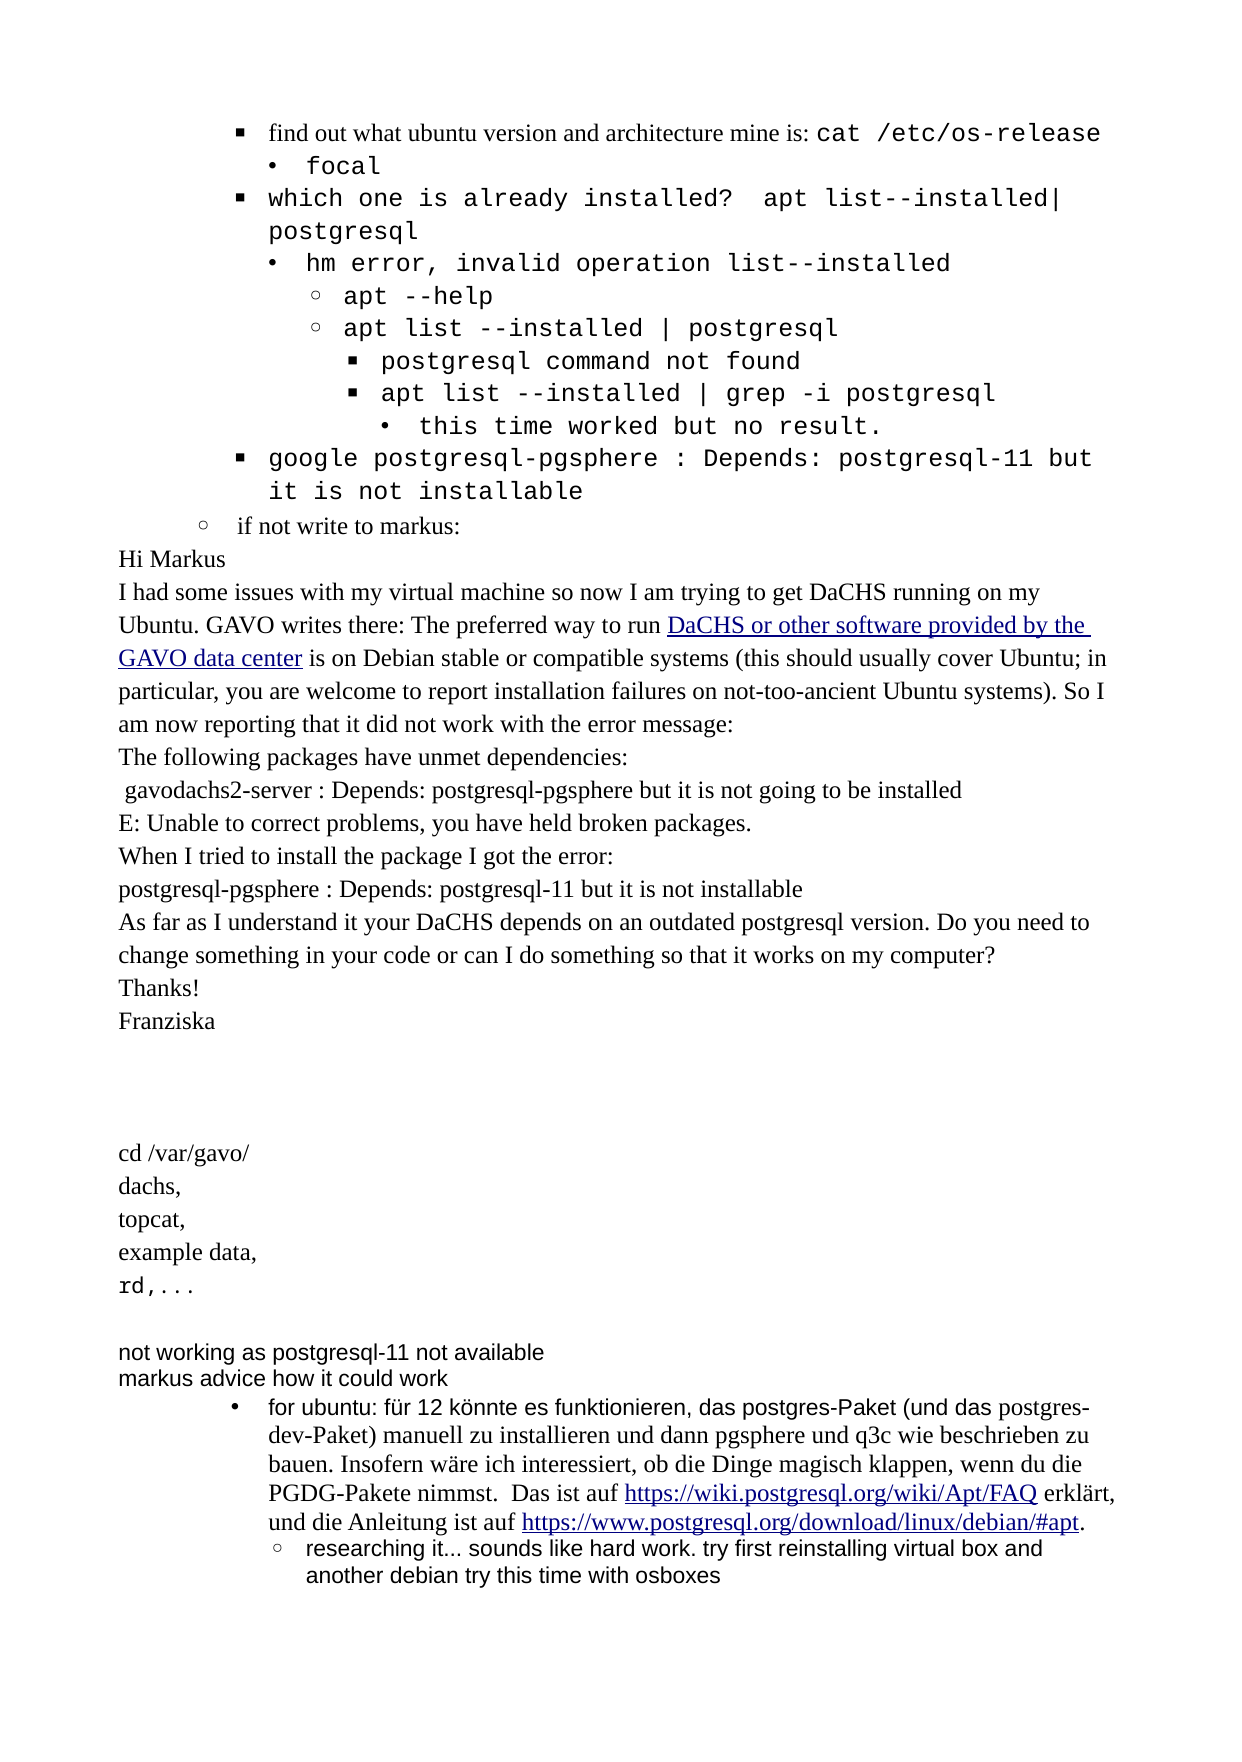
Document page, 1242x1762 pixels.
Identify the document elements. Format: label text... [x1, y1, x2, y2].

list for ubuntu: für 12 könnte es funktionieren, das postgres-Paket (und das postgres-dev-Paket) manuell zu installieren und dann pgsphere und q3c wie beschrieben zu bauen. Insofern wäre ich interessiert, ob die Dinge magisch klappen, wenn du die PGDG-Pakete nimmst. Das ist auf https://wiki.postgresql.org/wiki/Apt/FAQ erklärt, und die Anleitung ist auf https://www.postgresql.org/download/linux/debian/#apt. [231, 1392, 1124, 1535]
list apt list --installed | postgresql [306, 316, 1124, 344]
text markus advice how it could work [118, 1365, 1124, 1392]
text Franziska [118, 1006, 1124, 1035]
text topcat, [118, 1204, 1124, 1233]
text The following packages have unmet dependencies: [118, 742, 1124, 771]
list which one is already installed? apt list--installed|postgresql [231, 186, 1124, 247]
list hm error, invalid operation list--installed [268, 251, 1124, 279]
text dachs, [118, 1171, 1124, 1200]
text rd,... [118, 1271, 1124, 1300]
text I had some issues with my virtual machine so now I am trying to get DaCHS running on my Ubuntu. GAVO writes there: The preferred way to run DaCHS or other software provided by the GAVO data center is on Debian stable or compatible systems (this should usually cover Ubuntu; in particular, you are welcome to report installation failures on not-too-ancient Ubuntu systems). So I am now reporting that it did not work with the error message: [118, 577, 1124, 738]
list google postgresql-pgsphere : Depends: postgresql-11 but it is not installable [231, 446, 1124, 507]
list apt --help [306, 283, 1124, 312]
text cd /var/gavo/ [118, 1138, 1124, 1167]
text Thanks! [118, 973, 1124, 1002]
list focal [268, 153, 1124, 182]
list researching it... sounds like hard work. try first reinstalling virtual box and another debian try this time with osboxes [268, 1535, 1124, 1588]
text gavodachs2-server : Depends: postgresql-pgsphere but it is not going to be installed [118, 775, 1124, 804]
list find out what ubuntu version and architecture mine is: cat /etc/os-release [231, 118, 1124, 149]
text E: Unable to correct problems, you have held broken packages. [118, 808, 1124, 837]
text example data, [118, 1237, 1124, 1266]
list postgresql command not found [343, 348, 1124, 377]
text Hi Markus [118, 544, 1124, 573]
list if not write to markus: [193, 511, 1124, 540]
list apt list --installed | grep -i postgresql [343, 381, 1124, 409]
text When I tried to install the package I got the error: [118, 841, 1124, 870]
text postgresql-pgsphere : Depends: postgresql-11 but it is not installable [118, 874, 1124, 903]
text As far as I understand it your DaCHS depends on an outdated postgresql version. Do you need to change something in your code or can I do something so that it works on my computer? [118, 907, 1124, 969]
list this time worked but no result. [381, 413, 1124, 442]
text not working as postgresql-11 not available [118, 1339, 1124, 1365]
